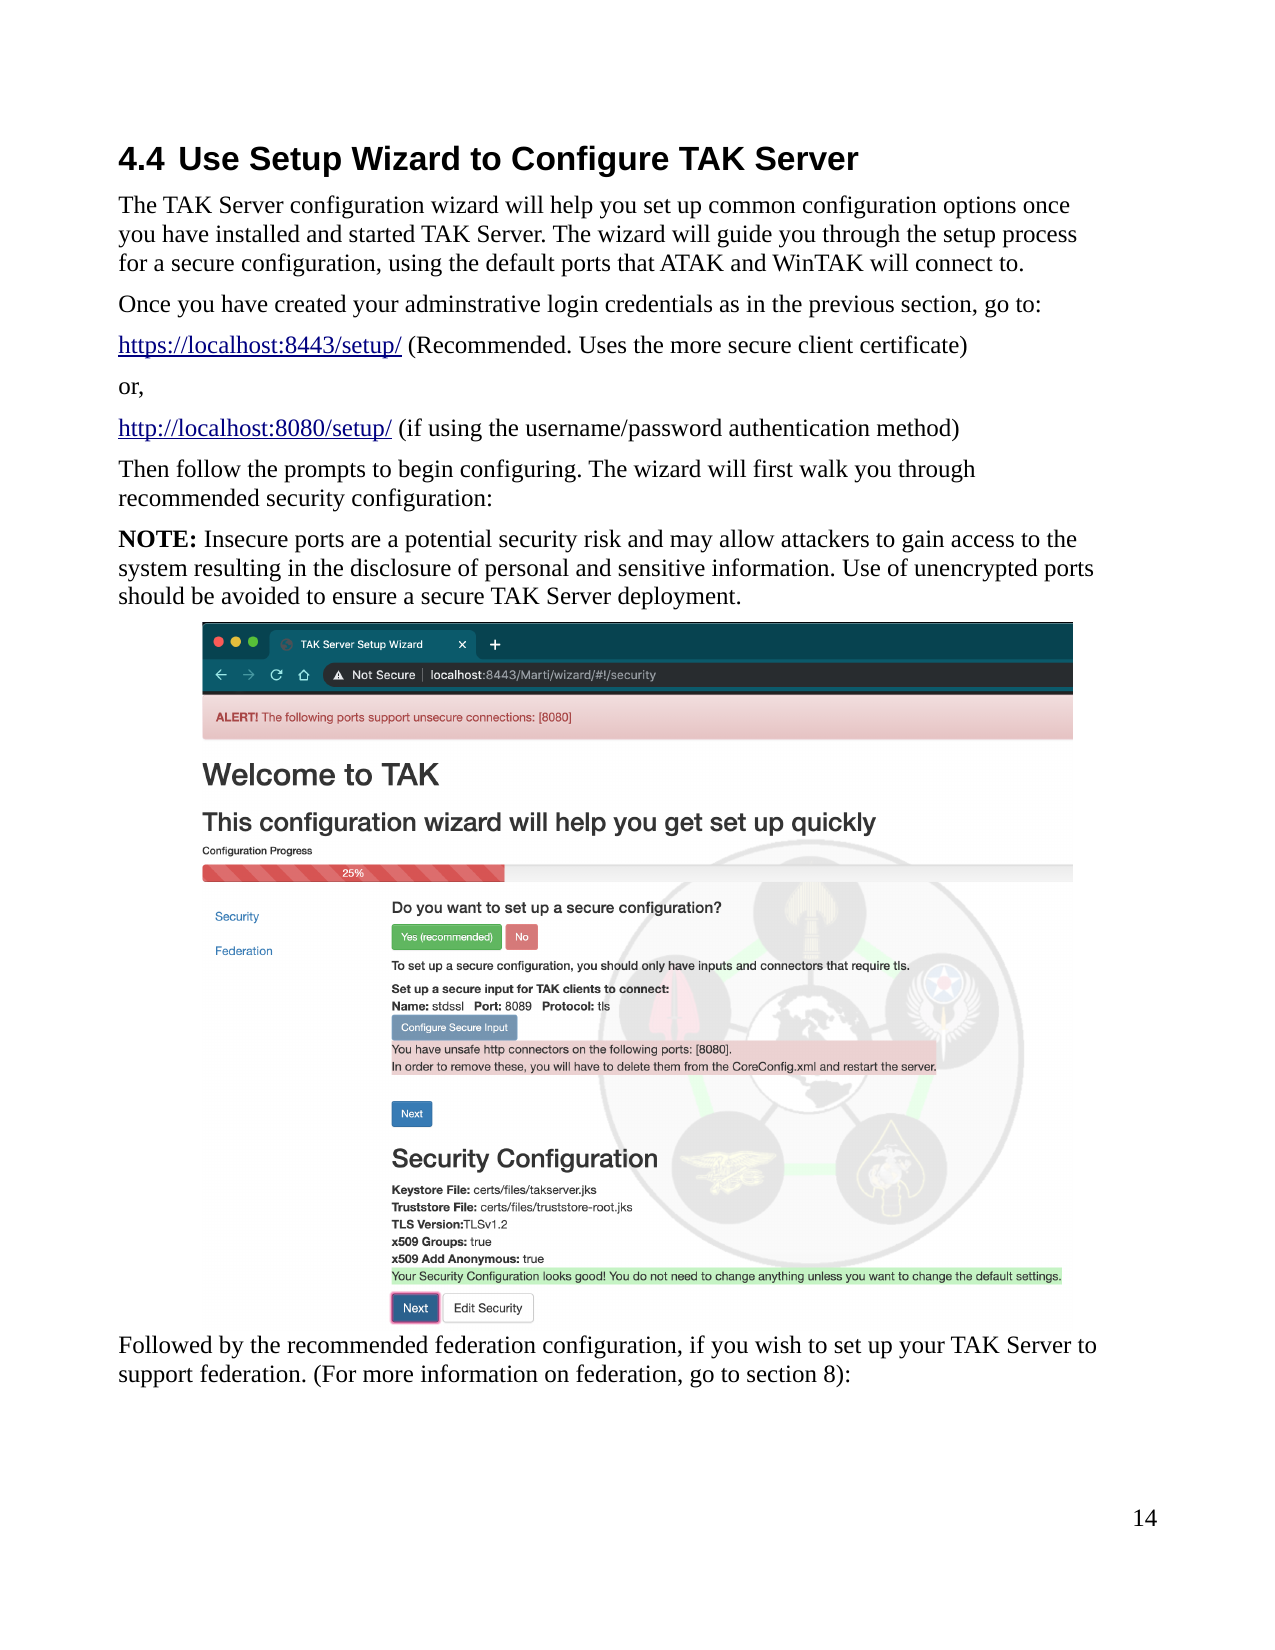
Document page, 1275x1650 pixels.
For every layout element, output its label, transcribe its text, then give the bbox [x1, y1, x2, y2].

text Once you have created your adminstrative login credentials as in the previous section, go to: [118, 289, 1098, 318]
text Then follow the prompts to begin configuring. The wizard will first walk you through recommended security configuration: [118, 454, 1098, 511]
text The TAK Server configuration wizard will help you set up common configuration options once you have installed and started TAK Server. The wizard will guide you through the setup process for a secure configuration, using the default ports that ATAK and WinTAK will connect to. [118, 190, 1098, 276]
text https://localhost:8443/setup/ (Recommended. Uses the more secure client certificate) [118, 330, 1098, 359]
subtitle Use Setup Wizard to Configure TAK Server [118, 139, 1098, 178]
text NOTE: Insecure ports are a potential security risk and may allow attackers to gain access to the system resulting in the disclosure of personal and sensitive information. Use of unencrypted ports should be avoided to ensure a secure TAK Server deployment. [118, 524, 1098, 610]
picture [202, 622, 1073, 1331]
text Followed by the recommended federation configuration, if you wish to set up your TAK Server to support federation. (For more information on federation, go to section 8): [118, 886, 1098, 1388]
text http://localhost:8080/setup/ (if using the username/password authentication method) [118, 413, 1098, 441]
text or, [118, 371, 1098, 400]
